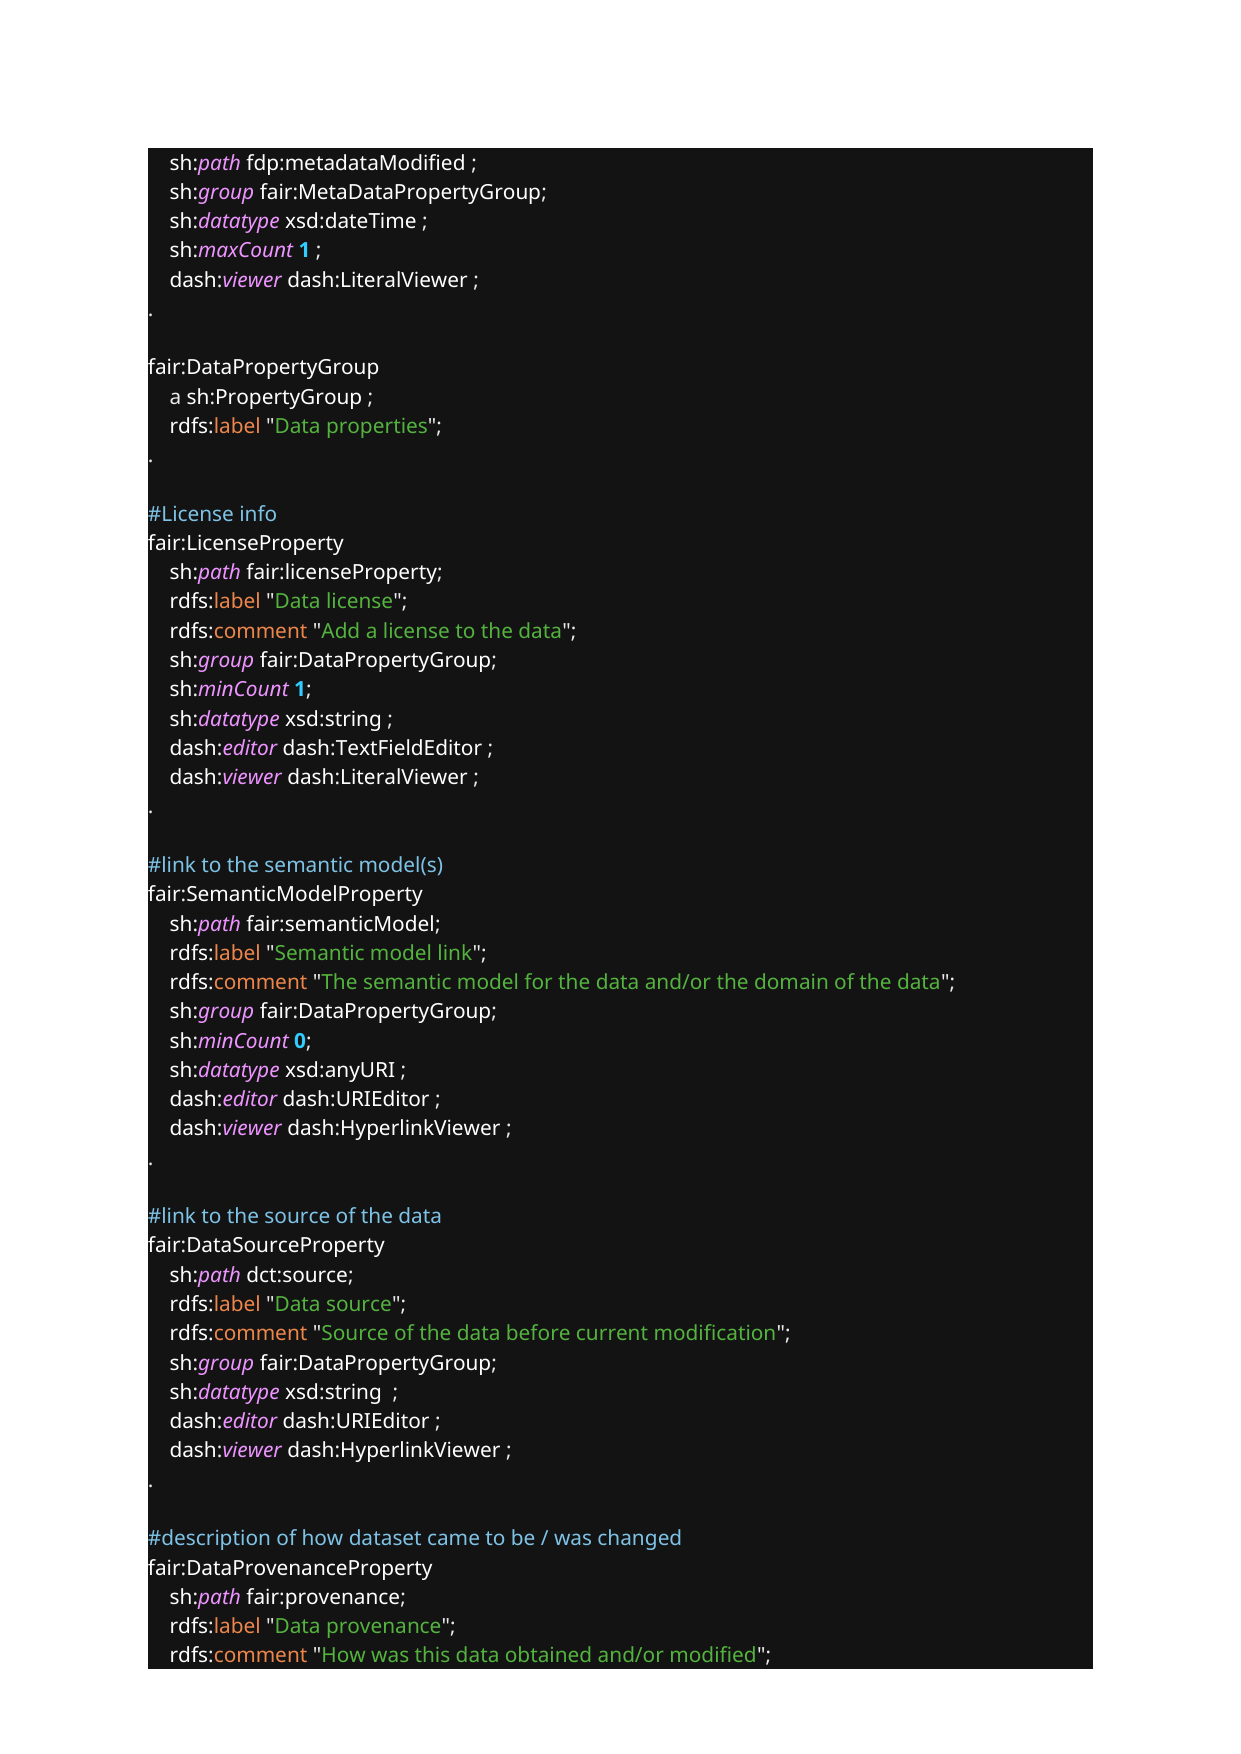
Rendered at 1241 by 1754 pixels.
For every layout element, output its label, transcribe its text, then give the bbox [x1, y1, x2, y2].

text sh:path fdp:metadataModified ; sh:group fair:MetaDataPropertyGroup; sh:datatype xsd:dateTime ; sh:maxCount 1 ; dash:viewer dash:LiteralViewer ; . fair:DataPropertyGroup a sh:PropertyGroup ; rdfs:label "Data properties"; . #License info fair:LicenseProperty sh:path fair:licenseProperty; rdfs:label "Data license"; rdfs:comment "Add a license to the data"; sh:group fair:DataPropertyGroup; sh:minCount 1; sh:datatype xsd:string ; dash:editor dash:TextFieldEditor ; dash:viewer dash:LiteralViewer ; . #link to the semantic model(s) fair:SemanticModelProperty sh:path fair:semanticModel; rdfs:label "Semantic model link"; rdfs:comment "The semantic model for the data and/or the domain of the data"; sh:group fair:DataPropertyGroup; sh:minCount 0; sh:datatype xsd:anyURI ; dash:editor dash:URIEditor ; dash:viewer dash:HyperlinkViewer ; . #link to the source of the data fair:DataSourceProperty sh:path dct:source; rdfs:label "Data source"; rdfs:comment "Source of the data before current modification"; sh:group fair:DataPropertyGroup; sh:datatype xsd:string ; dash:editor dash:URIEditor ; dash:viewer dash:HyperlinkViewer ; . #description of how dataset came to be / was changed fair:DataProvenanceProperty sh:path fair:provenance; rdfs:label "Data provenance"; rdfs:comment "How was this data obtained and/or modified"; [148, 148, 1093, 1669]
